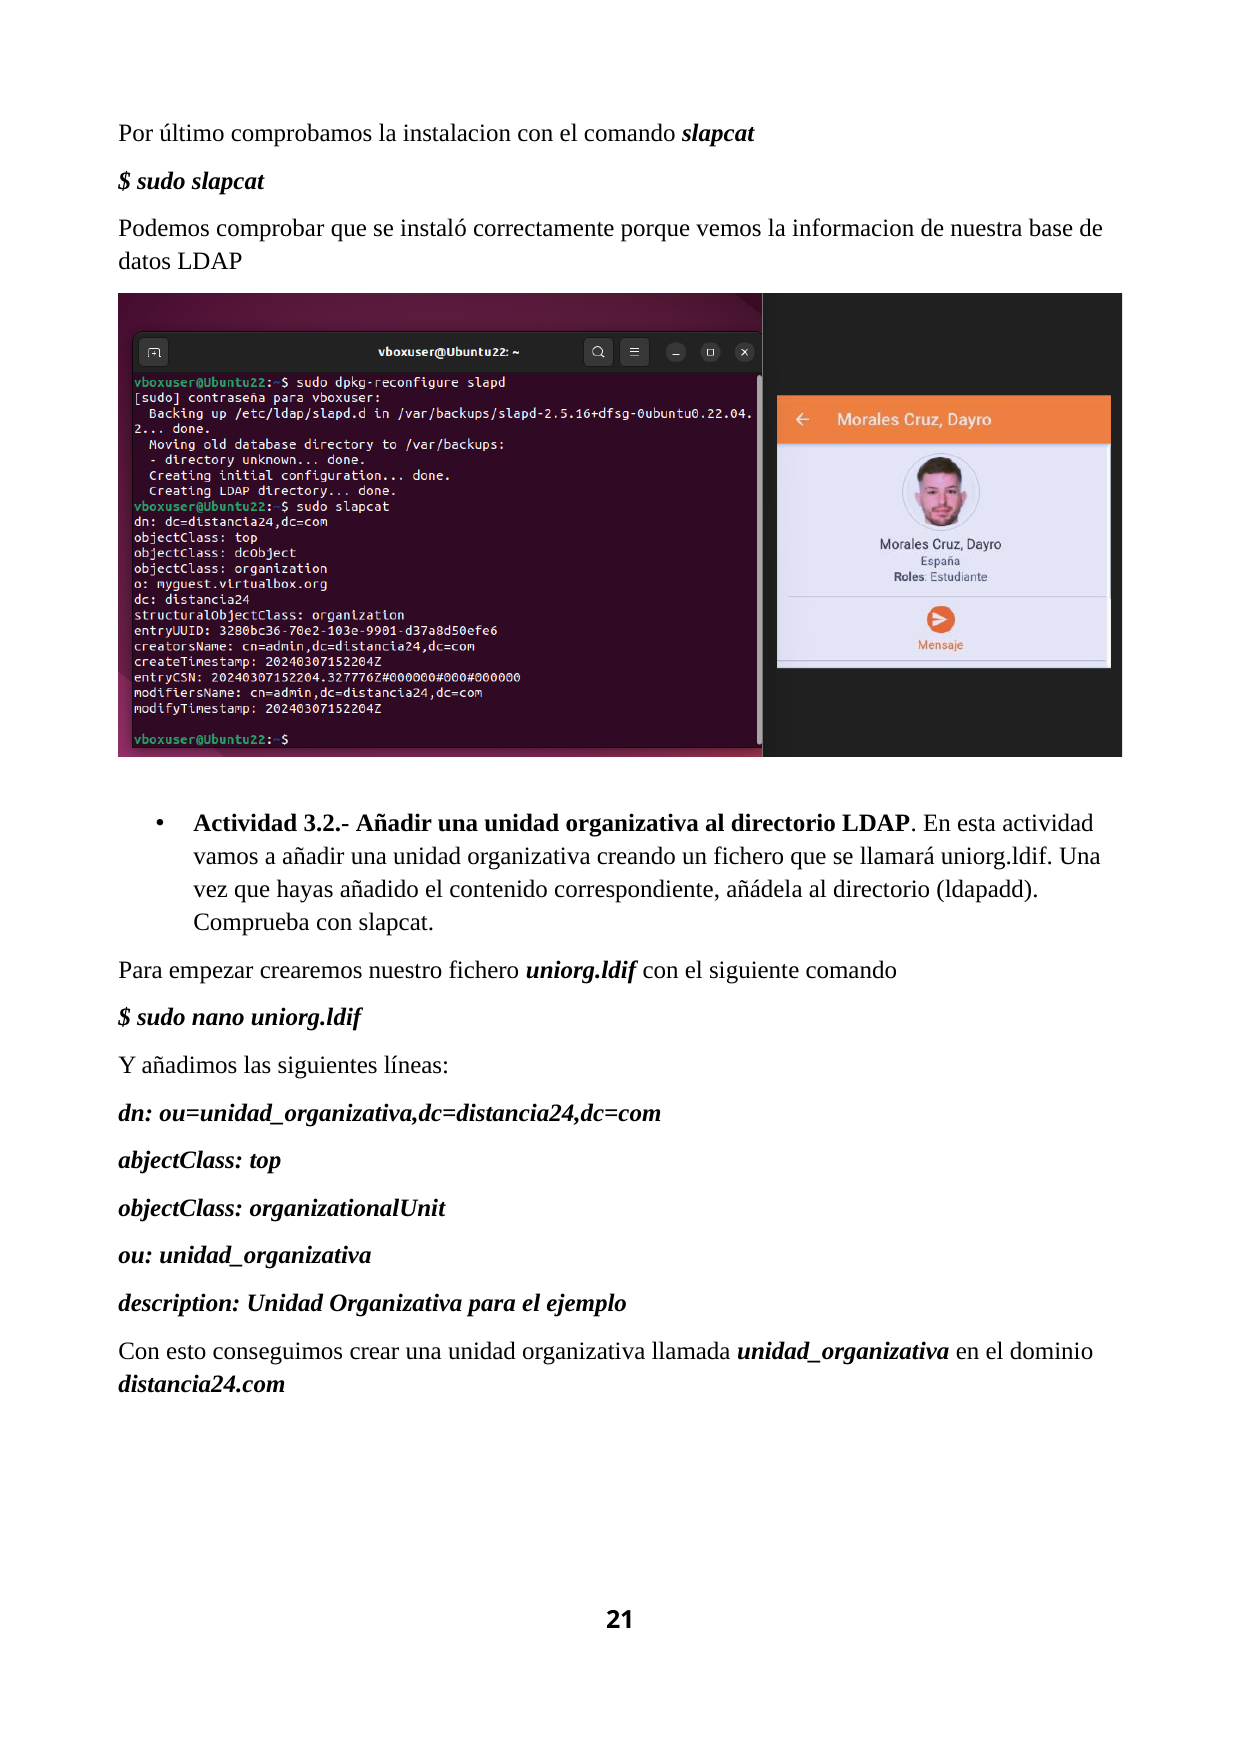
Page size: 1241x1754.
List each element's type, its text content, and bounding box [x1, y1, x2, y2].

text dn: ou=unidad_organizativa,dc=distancia24,dc=com [118, 1098, 1122, 1126]
text Para empezar crearemos nuestro fichero uniorg.ldif con el siguiente comando [118, 955, 1122, 984]
text Con esto conseguimos crear una unidad organizativa llamada unidad_organizativa en el dominio distancia24.com [118, 1336, 1122, 1397]
picture [118, 293, 1123, 757]
text objectClass: organizationalUnit [118, 1193, 1122, 1222]
text abjectClass: top [118, 1145, 1122, 1174]
list Actividad 3.2.- Añadir una unidad organizativa al directorio LDAP. En esta actividad vamos a añadir una unidad organizativa creando un fichero que se llamará uniorg.ldif. Una vez que hayas añadido el contenido correspondiente, añádela al directorio (ldapadd). Comprueba con slapcat. [156, 808, 1122, 936]
text Podemos comprobar que se instaló correctamente porque vemos la informacion de nuestra base de datos LDAP [118, 213, 1122, 275]
text description: Unidad Organizativa para el ejemplo [118, 1288, 1122, 1317]
text ou: unidad_organizativa [118, 1241, 1122, 1269]
text $ sudo nano uniorg.ldif [118, 1002, 1122, 1031]
text Y añadimos las siguientes líneas: [118, 1050, 1122, 1079]
text $ sudo slapcat [118, 166, 1122, 194]
text Por último comprobamos la instalacion con el comando slapcat [118, 118, 1122, 147]
